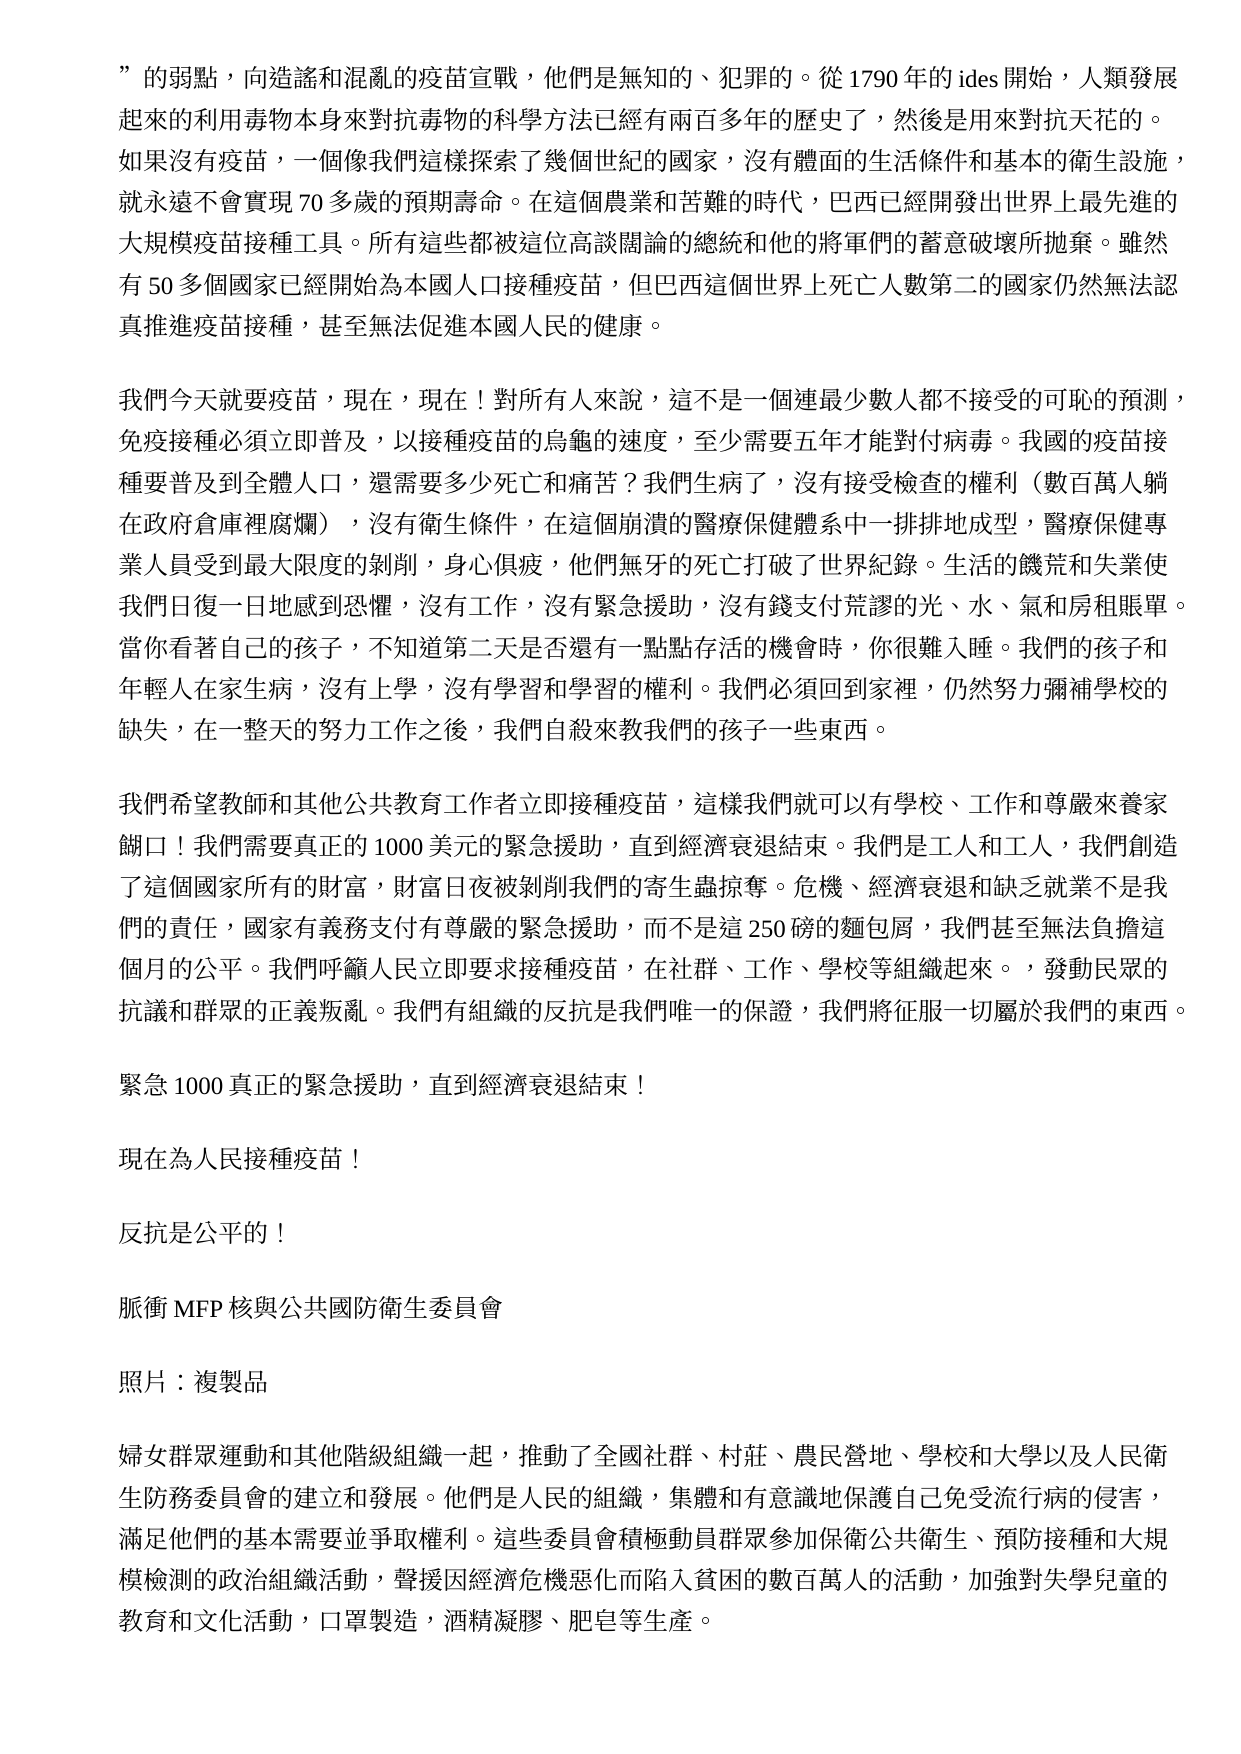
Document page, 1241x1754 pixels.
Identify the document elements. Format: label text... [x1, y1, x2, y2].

text 2021-03-08T12:26:38-03:00 婦女大眾運動 ['/images/0-2021/03/national/1.jpg'，'/images/0-2021/03/national/女.jpg'，images/0-2021/03/national/3.jpg'] 我們轉載了婦女群眾運動在3月8日，也就是全世界所稱的無產階級婦女日發表的宣言。 蒂亞戈·多斯桑托斯營地的婦女和兒童抵抗警察圍攻——2020年10月 在這個3月8日，我們人民婦女運動的婦女們再次對我們光榮的無產階級特別是全世界人民的婦女表示熱烈的歡迎，專橫地說，這是人民婦女的國際日，不是像所有資產階級/小資產階級的女權主義那樣，為所有婦女的國際日。伴隨著它的是帝國主義機構、新聞壟斷和世界各地的反動政府。 我們為我們英勇的人民、工人、農民、貿易工人、運輸工人和其他服務部門的所有婦女、公務員、家庭傭工和家庭主婦、學生和自由職業者的女性狀況感到驕傲，知識分子和進步藝術家，我們迎接青年人、成年人和老年人，我們迎接我國所有的兒童，以階級鬥爭和革命鬥爭的必然性肯定新世界的希望。 我們緬懷在巴西階級鬥爭史上為革命獻身的戰士們，特別是那些更加深刻地體現了無產階級思想，為消滅舊官僚地主國家和巴西新民主主義、新社會主義、共產主義而奮鬥的戰士們全世界。我們向2016年7月27日離開我們的婦女大眾運動創始人、我們親愛的同伴桑德拉·利馬致意，她不倦的奮鬥榜樣，以及她堅信“巴西需要一場革命！." 最後，我們歡迎無產階級婦女和人民群眾在祕魯、印度、土耳其、菲律賓的毛主義共產黨領導的人民戰爭中，在巴勒斯坦、伊拉克、阿富汗、敘利亞等帝國主義占主導地位的國家的解放戰爭中，用手中的武器作戰。 我們呼籲婦女加強動員、政治化和組織化，認識到克服一切婦女壓迫只能通過無產階級革命來實現，在我國，無產階級革命必然涉及不間斷的社會主義新民主主義革命。 喚醒一個女人的革命怒火！ 人民的疫苗，現在！ 在貝提姆市紅旗村人民國防衛生委員會工作的孩子們。 我們所處的廣泛而空前的危機是時代的標誌。作為帝國主義普遍危機的一部分，官僚資本主義的解體日益惡化，而這場流行病使這種情況成倍惡化，並顯示出對為其資產階級和地主服務的政治惡棍的完全漠視，他們是帝國主義的僕人，主要是美國佬。在馬瑙斯缺氧的例子中，博爾索納羅政府和將軍讓病人餓死，這說明他們是多麼嘲笑巴西人民的苦難，鄙視他們的生命。 有些人可能會認為，在保護人民不受流行病影響和幫助嚴重感染者方面的疏忽僅僅是無能，但這遠遠不是否認26萬多死者的護理和種族滅絕的最可恥罪行。一年來，由於過度擁擠的醫院缺乏床位、缺乏大規模檢測、衛生預算削減以及疫苗生產和應用的和平，通過向Covid-19傳播虛假療法，對人民進行了真正的嘲弄，越來越清楚的是，真正對實際破壞造成的健康崩潰負責的人，是舊的種族滅絕國家，通過反動的輪班政府，今天實際上是由上校方陣布林索納羅後面的軍事高階指揮將領指揮，在反革命政變的過程中。防止不可避免的推翻群眾。 由屠夫愛德華多·帕祖埃洛將軍領導的衛生部已經授權企業家銷售疫苗，解除了國家對民眾免疫接種的所有責任，使放債者不僅能獲得疫苗接種的保證，還能獲得優先順序別的保證，使排隊颶風的行動合法化。一個可恥的亡國例子是巴西政府去年11月在世貿組織、世界貿易組織（WTO）中對專利的連續性採取的偏袒大量外資和醫藥壟斷行業的立場，阻止巴西人民自主生產疫苗。與此同時，這些統治者，包括武裝部隊，甚至公然從酒精凝膠、測試、呼吸器、氧氣、注射器和競選醫院偷錢。黑幫！ 博爾索納羅和他的反動的矇昧主義追隨者，為了在人民的意識中製造混亂，掩蓋你們這個“政府”的弱點，向造謠和混亂的疫苗宣戰，他們是無知的、犯罪的。從1790年的ides開始，人類發展起來的利用毒物本身來對抗毒物的科學方法已經有兩百多年的歷史了，然後是用來對抗天花的。如果沒有疫苗，一個像我們這樣探索了幾個世紀的國家，沒有體面的生活條件和基本的衛生設施，就永遠不會實現70多歲的預期壽命。在這個農業和苦難的時代，巴西已經開發出世界上最先進的大規模疫苗接種工具。所有這些都被這位高談闊論的總統和他的將軍們的蓄意破壞所拋棄。雖然有50多個國家已經開始為本國人口接種疫苗，但巴西這個世界上死亡人數第二的國家仍然無法認真推進疫苗接種，甚至無法促進本國人民的健康。 我們今天就要疫苗，現在，現在！對所有人來說，這不是一個連最少數人都不接受的可恥的預測，免疫接種必須立即普及，以接種疫苗的烏龜的速度，至少需要五年才能對付病毒。我國的疫苗接種要普及到全體人口，還需要多少死亡和痛苦？我們生病了，沒有接受檢查的權利（數百萬人躺在政府倉庫裡腐爛），沒有衛生條件，在這個崩潰的醫療保健體系中一排排地成型，醫療保健專業人員受到最大限度的剝削，身心俱疲，他們無牙的死亡打破了世界紀錄。生活的饑荒和失業使我們日復一日地感到恐懼，沒有工作，沒有緊急援助，沒有錢支付荒謬的光、水、氣和房租賬單。當你看著自己的孩子，不知道第二天是否還有一點點存活的機會時，你很難入睡。我們的孩子和年輕人在家生病，沒有上學，沒有學習和學習的權利。我們必須回到家裡，仍然努力彌補學校的缺失，在一整天的努力工作之後，我們自殺來教我們的孩子一些東西。 我們希望教師和其他公共教育工作者立即接種疫苗，這樣我們就可以有學校、工作和尊嚴來養家餬口！我們需要真正的1000美元的緊急援助，直到經濟衰退結束。我們是工人和工人，我們創造了這個國家所有的財富，財富日夜被剝削我們的寄生蟲掠奪。危機、經濟衰退和缺乏就業不是我們的責任，國家有義務支付有尊嚴的緊急援助，而不是這250磅的麵包屑，我們甚至無法負擔這個月的公平。我們呼籲人民立即要求接種疫苗，在社群、工作、學校等組織起來。，發動民眾的抗議和群眾的正義叛亂。我們有組織的反抗是我們唯一的保證，我們將征服一切屬於我們的東西。 緊急1000真正的緊急援助，直到經濟衰退結束！ 現在為人民接種疫苗！ 反抗是公平的！ 脈衝MFP核與公共國防衛生委員會 照片：複製品 婦女群眾運動和其他階級組織一起，推動了全國社群、村莊、農民營地、學校和大學以及人民衛生防務委員會的建立和發展。他們是人民的組織，集體和有意識地保護自己免受流行病的侵害，滿足他們的基本需要並爭取權利。這些委員會積極動員群眾參加保衛公共衛生、預防接種和大規模檢測的政治組織活動，聲援因經濟危機惡化而陷入貧困的數百萬人的活動，加強對失學兒童的教育和文化活動，口罩製造，酒精凝膠、肥皂等生產。 [118, 59, 1181, 1638]
text [118, 1658, 1181, 1687]
